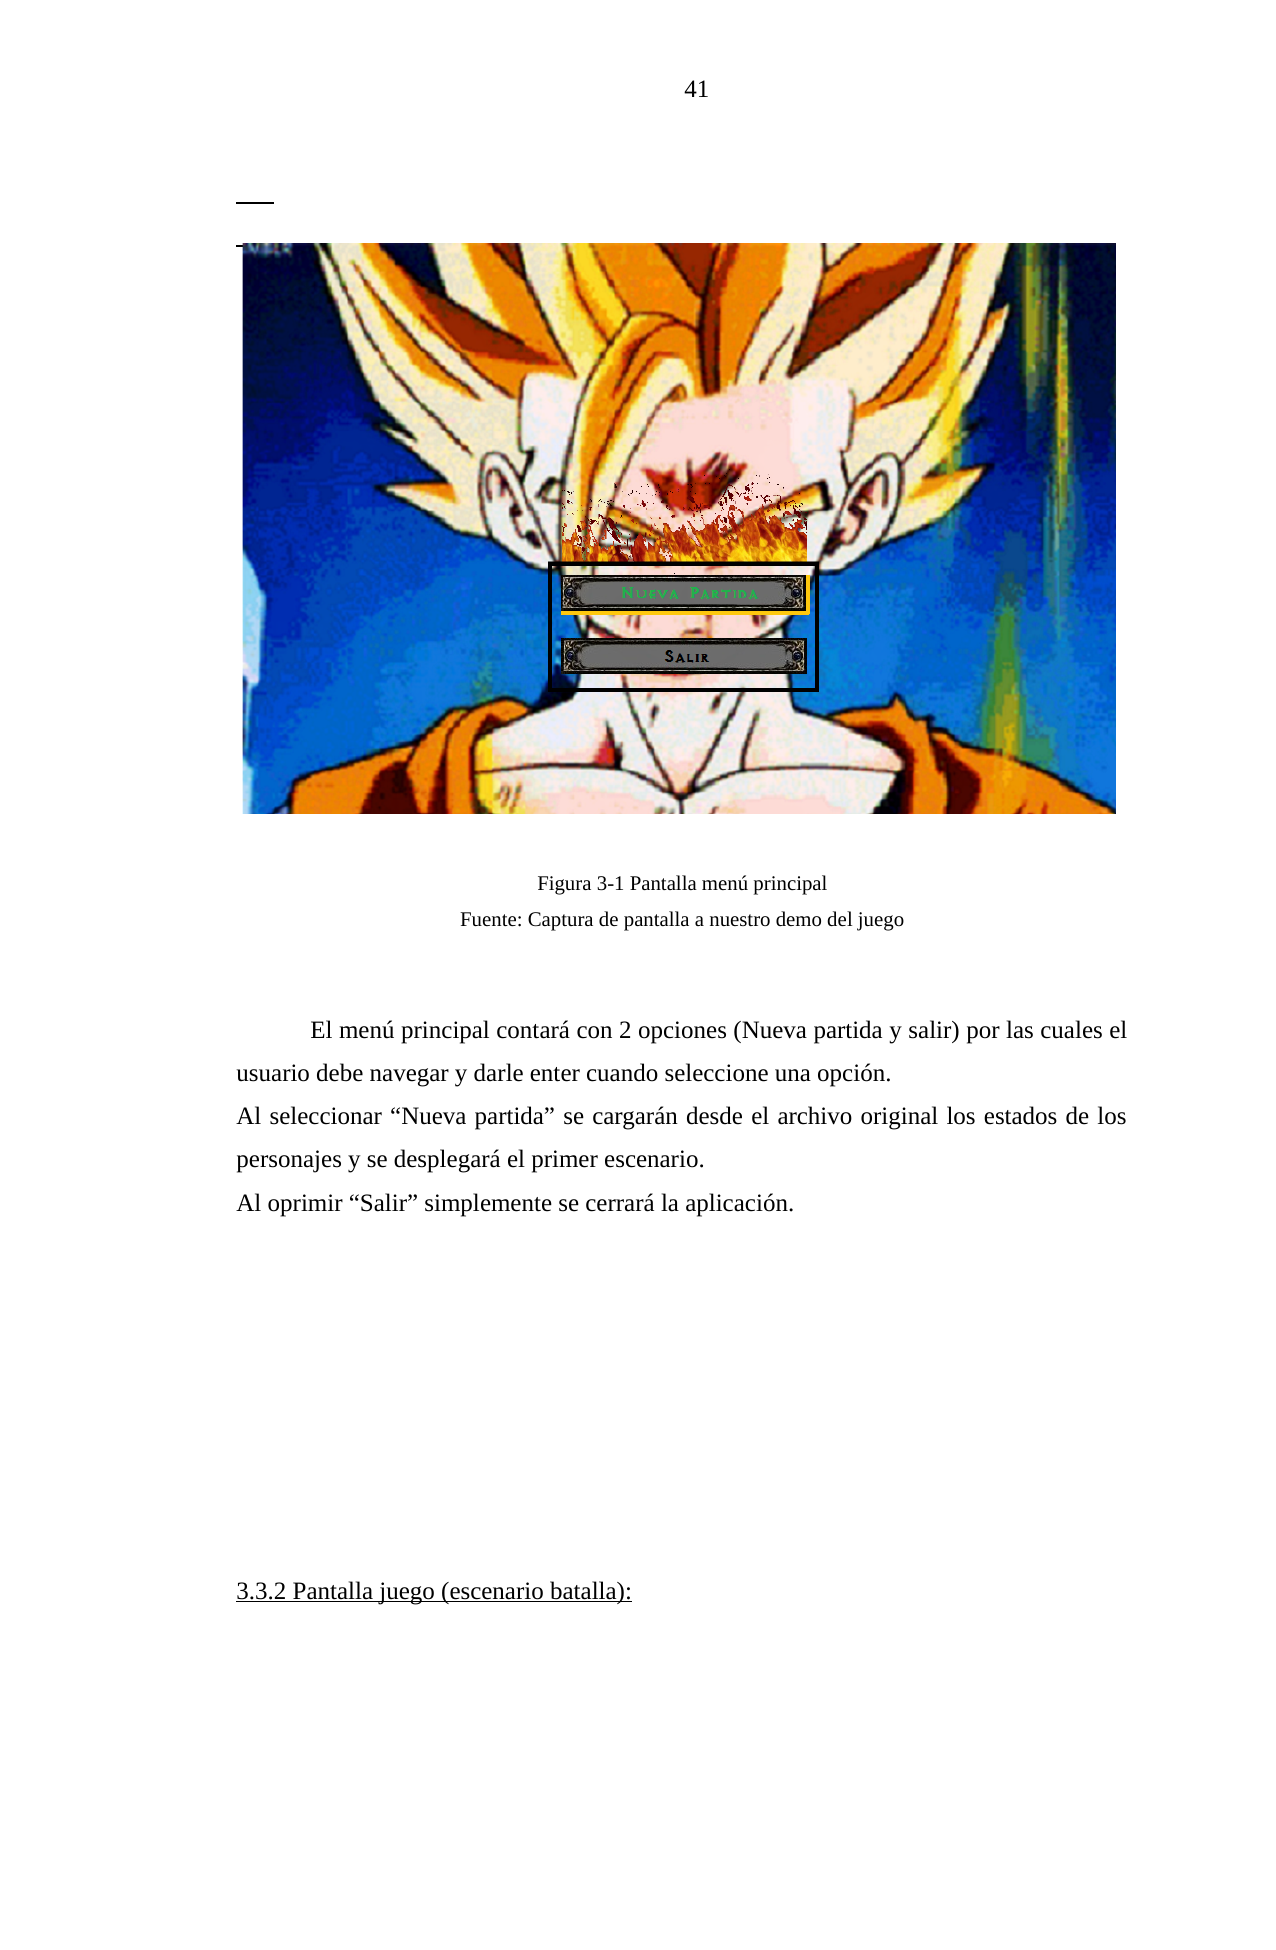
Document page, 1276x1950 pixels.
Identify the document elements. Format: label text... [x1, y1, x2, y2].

text Fuente: Captura de pantalla a nuestro demo del juego [236, 907, 1128, 931]
subtitle 3.3.2 Pantalla juego (escenario batalla): [236, 1576, 1128, 1604]
text Figura 3-1 Pantalla menú principal [236, 871, 1128, 895]
text El menú principal contará con 2 opciones (Nueva partida y salir) por las cuales el usuario debe navegar y darle enter cuando seleccione una opción. [236, 1015, 1128, 1087]
text Al oprimir “Salir” simplemente se cerrará la aplicación. [236, 1188, 1128, 1216]
text Al seleccionar “Nueva partida” se cargarán desde el archivo original los estados de los personajes y se desplegará el primer escenario. [236, 1101, 1128, 1173]
